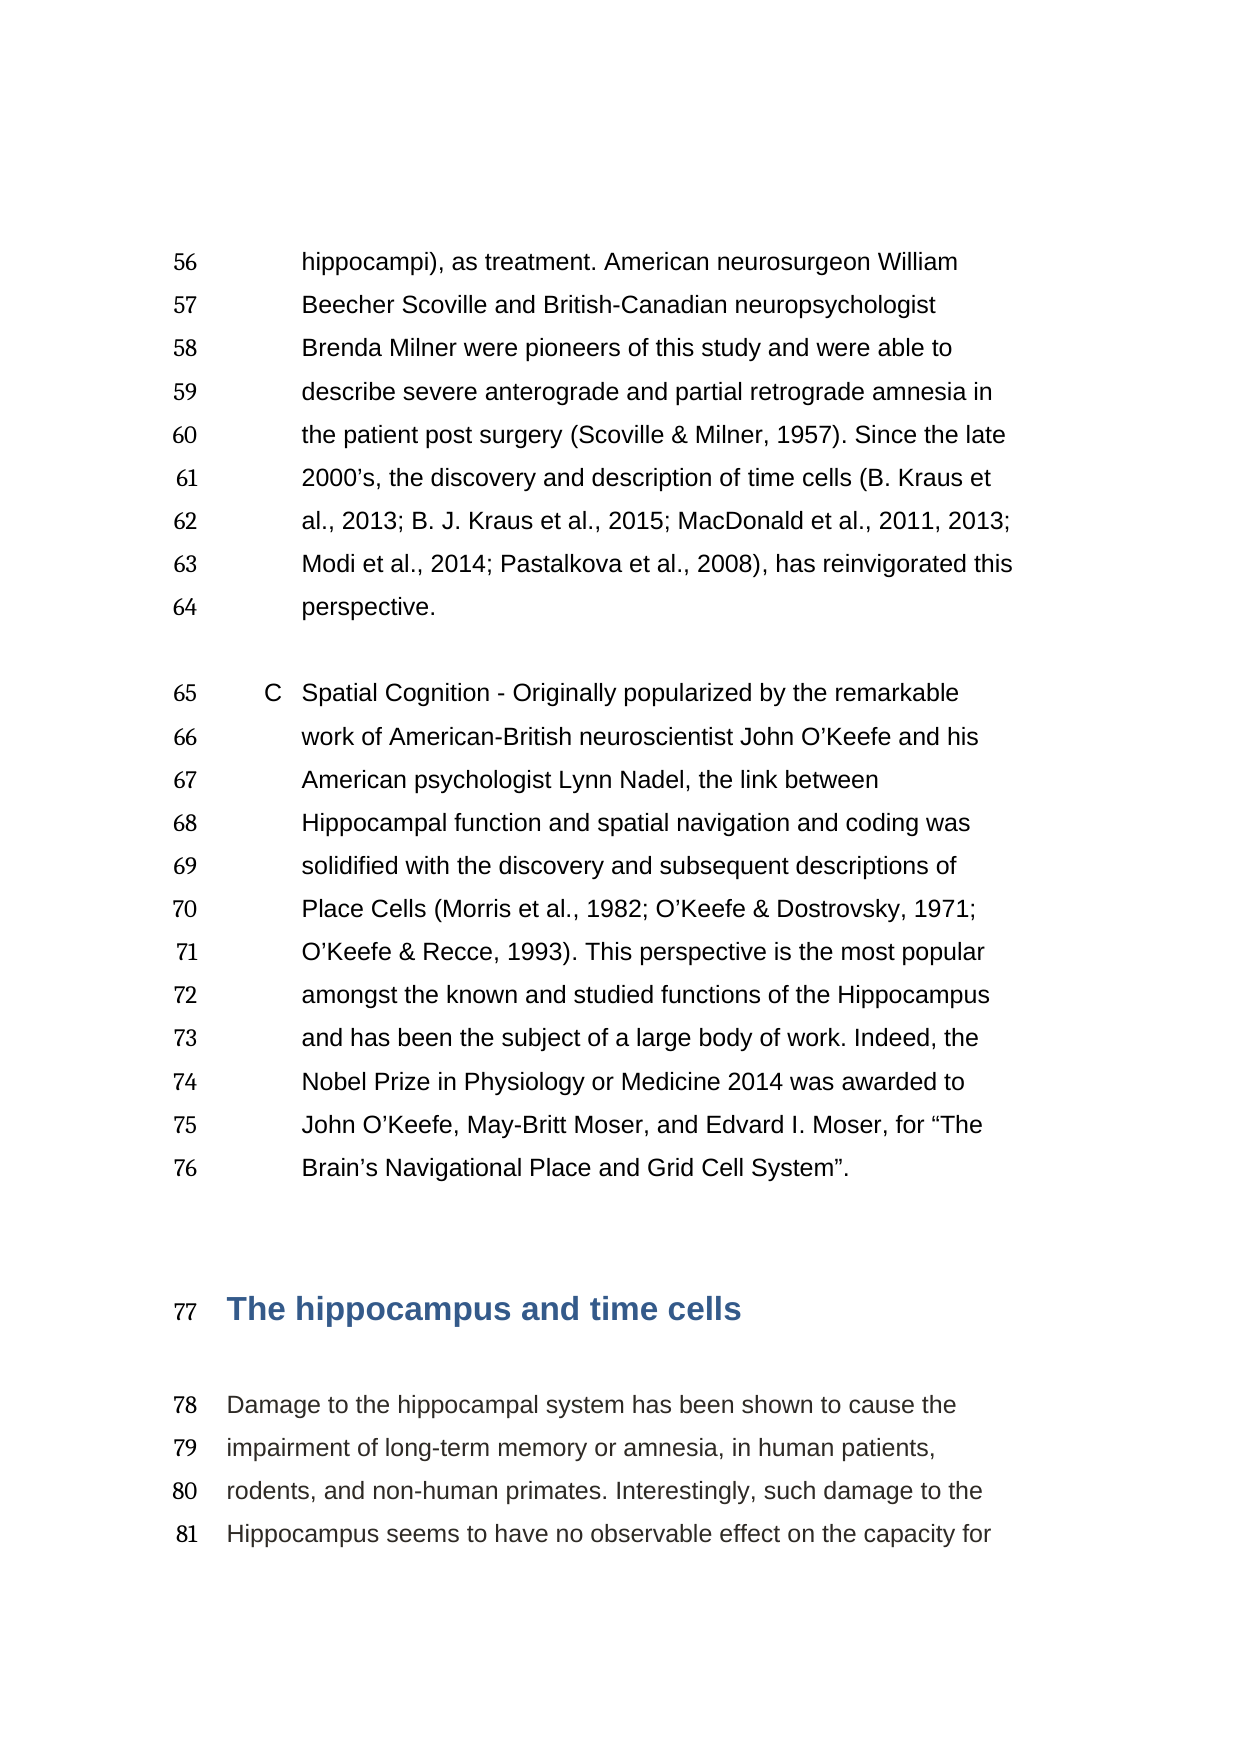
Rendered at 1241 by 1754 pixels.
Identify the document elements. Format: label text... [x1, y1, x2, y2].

text Damage to the hippocampal system has been shown to cause the impairment of long-term memory or amnesia, in human patients, rodents, and non-human primates. Interestingly, such damage to the Hippocampus seems to have no observable effect on the capacity for [226, 1390, 1014, 1548]
list Spatial Cognition - Originally popularized by the remarkable work of American-British neuroscientist John O’Keefe and his American psychologist Lynn Nadel, the link between Hippocampal function and spatial navigation and coding was solidified with the discovery and subsequent descriptions of Place Cells (Morris et al., 1982; O’Keefe & Dostrovsky, 1971; O’Keefe & Recce, 1993)⁠. This perspective is the most popular amongst the known and studied functions of the Hippocampus and has been the subject of a large body of work. Indeed, the Nobel Prize in Physiology or Medicine 2014 was awarded to John O’Keefe, May-Britt Moser, and Edvard I. Moser, for “The Brain’s Navigational Place and Grid Cell System”. [264, 678, 1014, 1182]
list hippocampi), as treatment. American neurosurgeon William Beecher Scoville and British-Canadian neuropsychologist Brenda Milner were pioneers of this study and were able to describe severe anterograde and partial retrograde amnesia in the patient post surgery (Scoville & Milner, 1957)⁠. Since the late 2000’s, the discovery and description of time cells (B. Kraus et al., 2013; B. J. Kraus et al., 2015; MacDonald et al., 2011, 2013; Modi et al., 2014; Pastalkova et al., 2008)⁠, has reinvigorated this perspective. [264, 247, 1014, 621]
subtitle The hippocampus and time cells [226, 1289, 1014, 1327]
